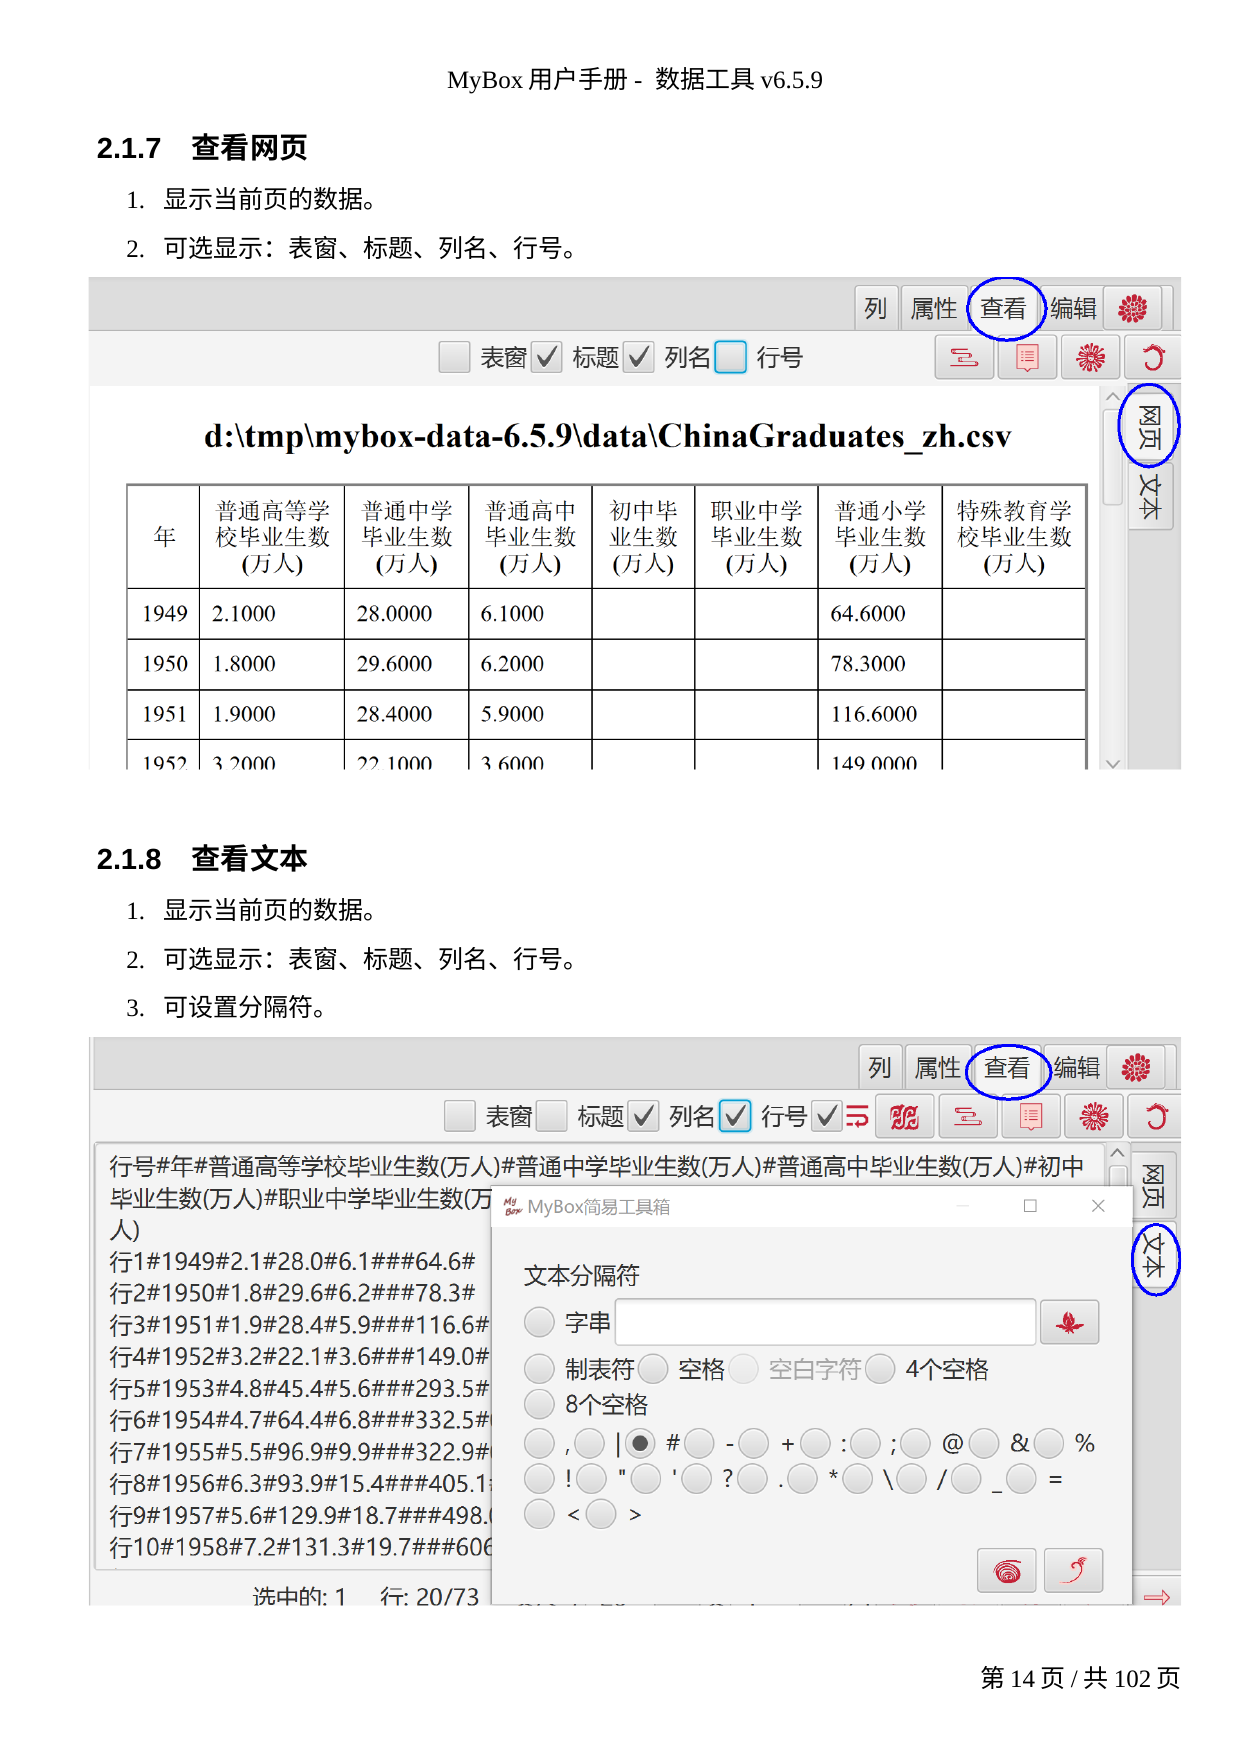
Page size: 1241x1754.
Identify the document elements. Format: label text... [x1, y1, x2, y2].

picture [88, 1036, 1182, 1606]
subtitle 查看网页 [88, 125, 1181, 167]
list 可选显示：表窗、标题、列名、行号。 [126, 228, 1181, 264]
list 显示当前页的数据。 [126, 179, 1181, 216]
list 显示当前页的数据。 [126, 890, 1181, 927]
subtitle 查看文本 [88, 836, 1181, 878]
picture [88, 277, 1182, 770]
list 可设置分隔符。 [126, 988, 1181, 1024]
list 可选显示：表窗、标题、列名、行号。 [126, 939, 1181, 975]
